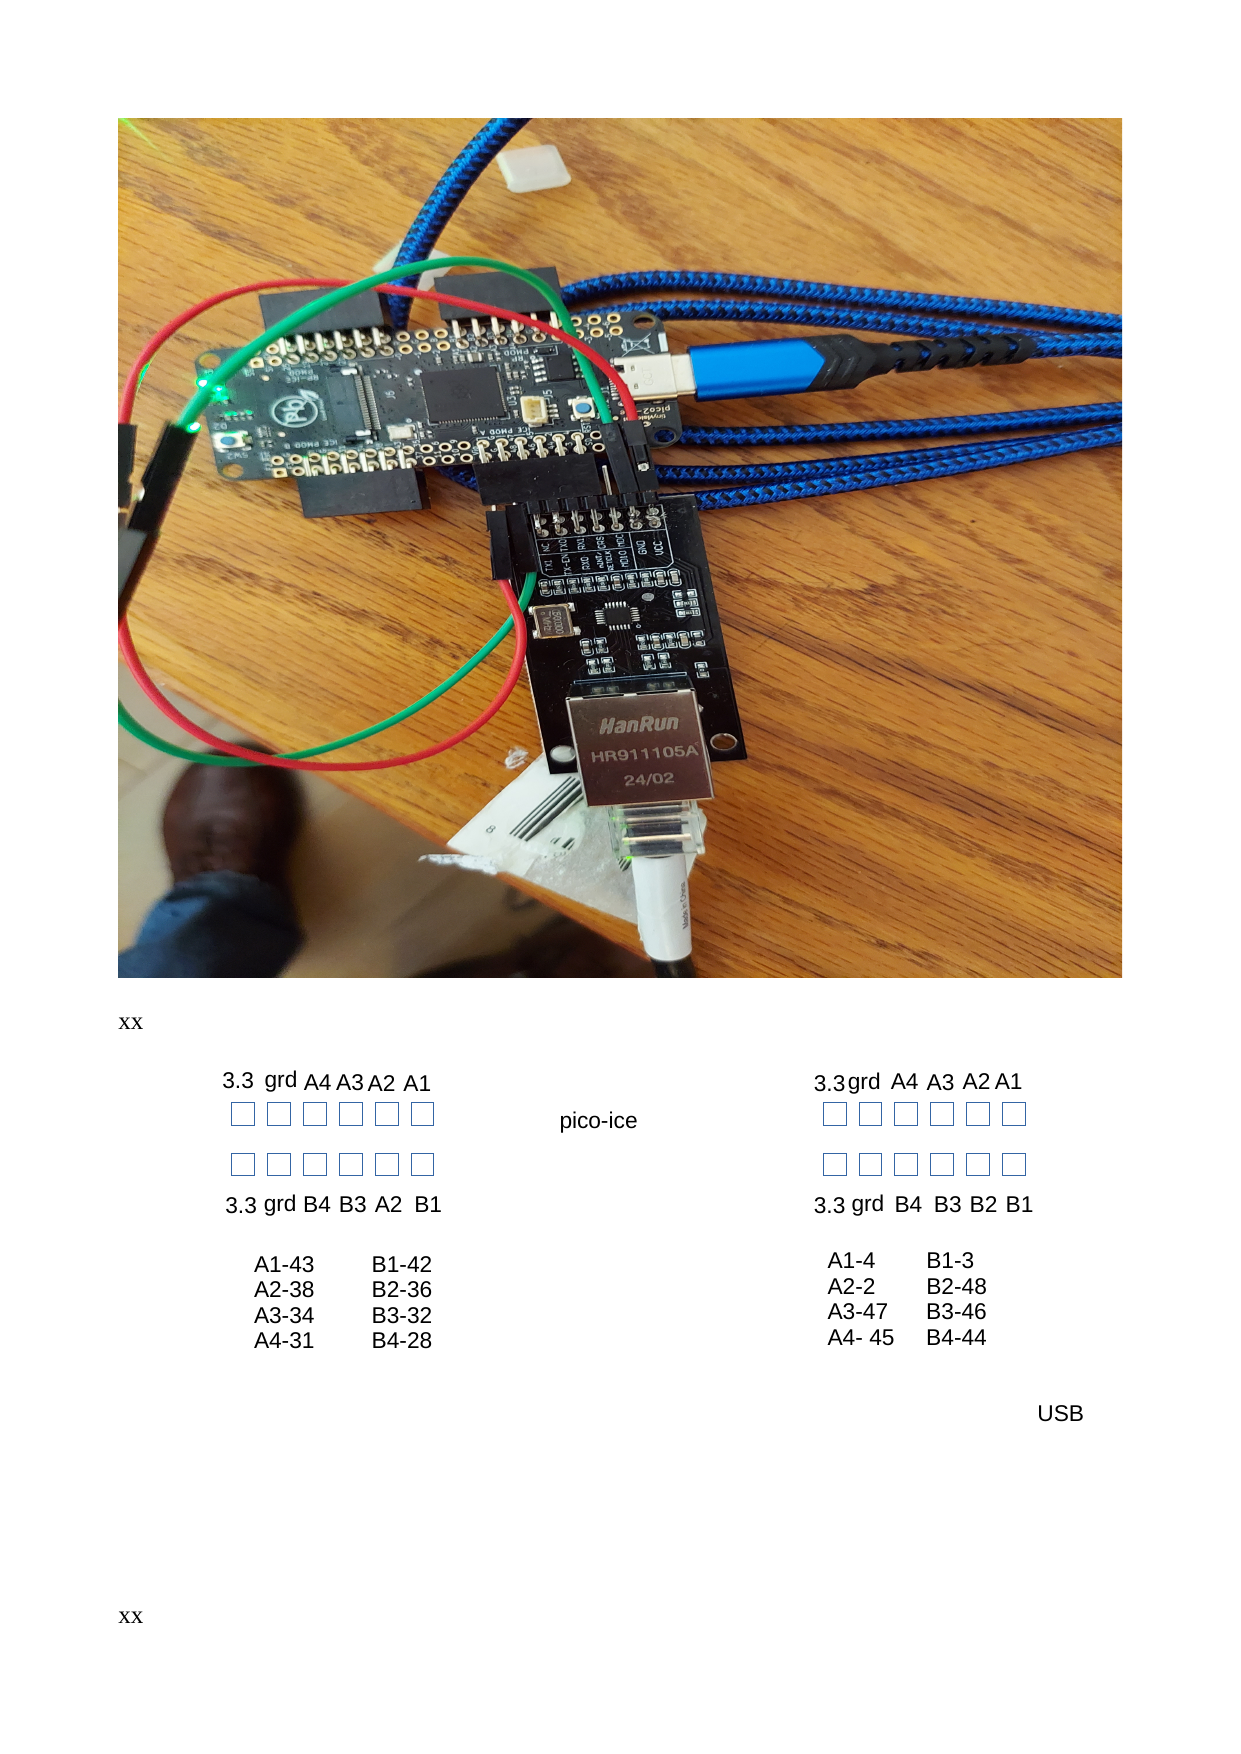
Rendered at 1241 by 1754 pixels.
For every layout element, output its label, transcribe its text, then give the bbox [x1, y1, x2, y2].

text xx [118, 1600, 1122, 1628]
text xx [118, 1006, 1122, 1035]
picture [118, 118, 1123, 978]
